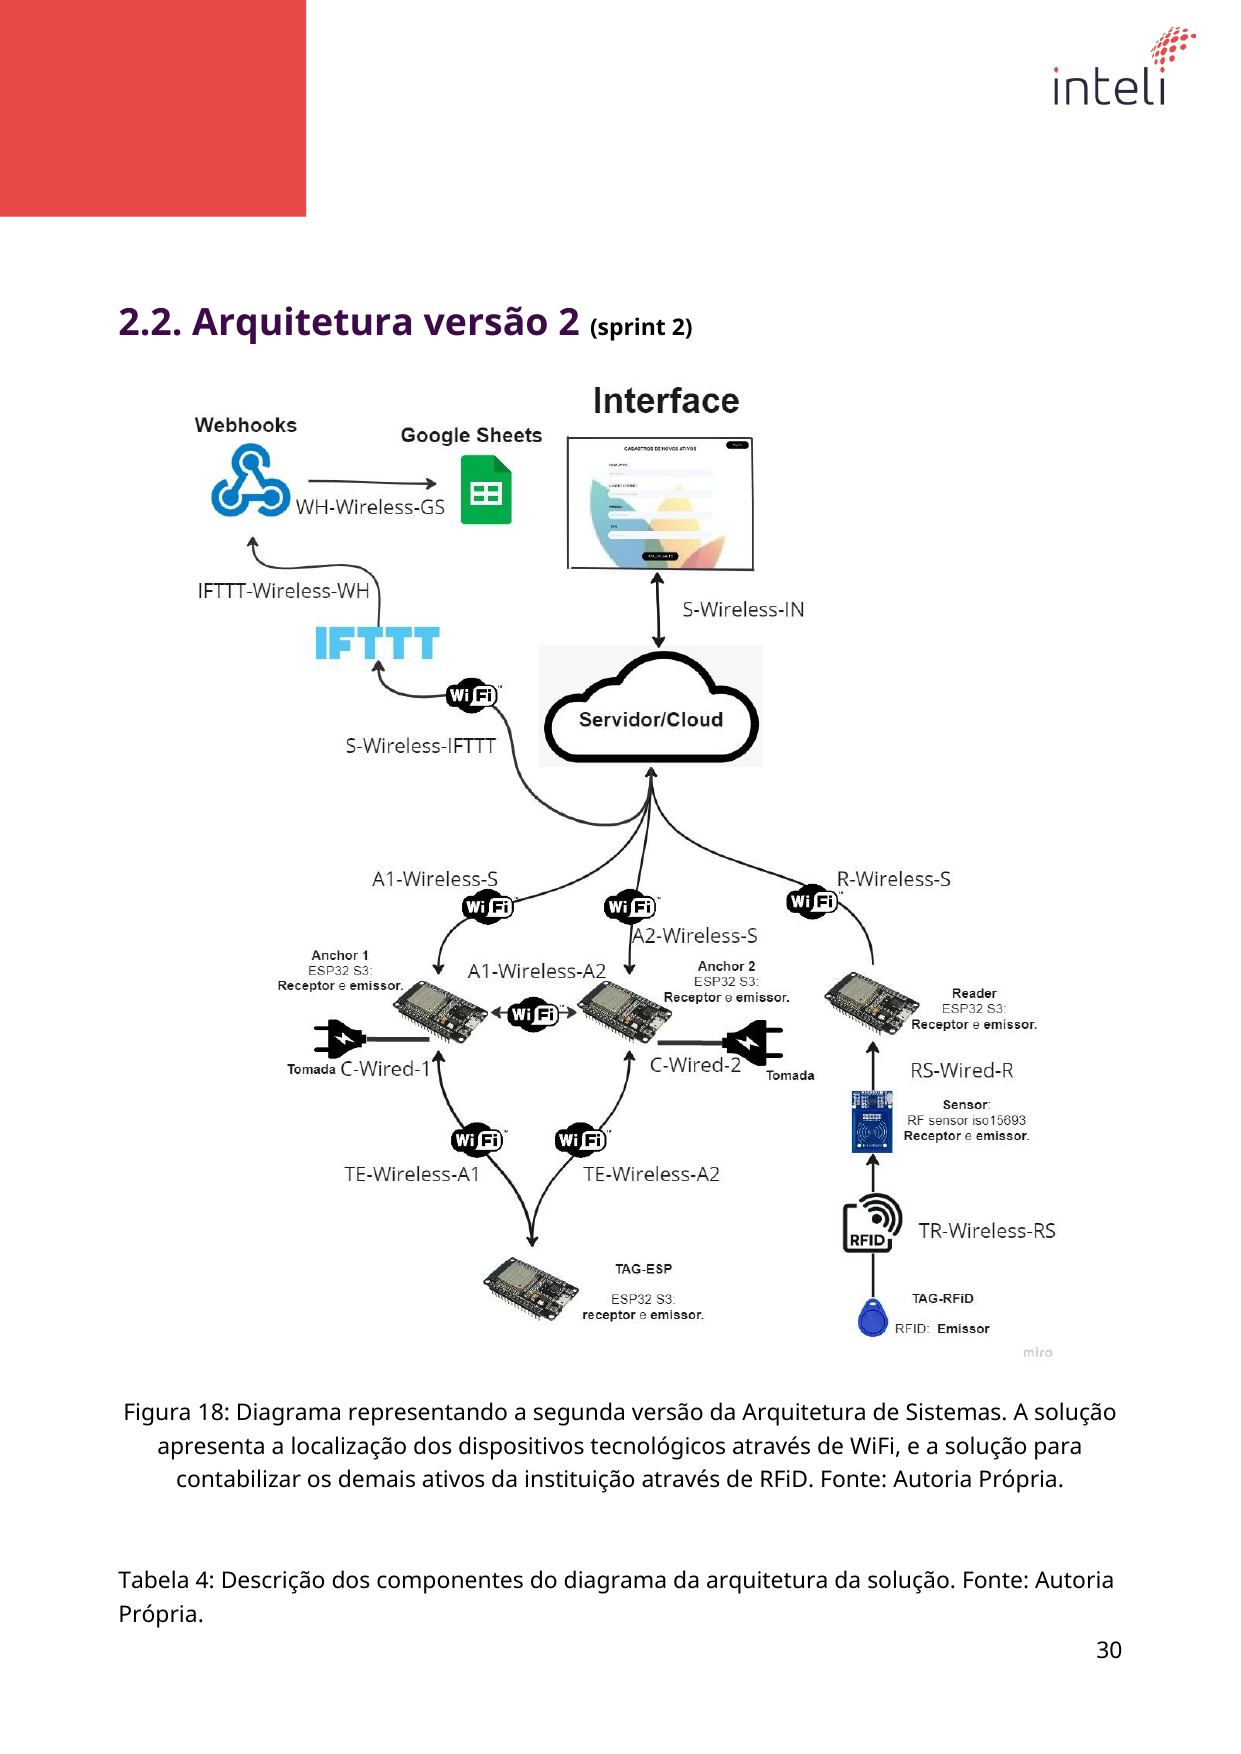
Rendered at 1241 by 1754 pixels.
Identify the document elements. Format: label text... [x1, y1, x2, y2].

text Figura 18: Diagrama representando a segunda versão da Arquitetura de Sistemas. A solução apresenta a localização dos dispositivos tecnológicos através de WiFi, e a solução para contabilizar os demais ativos da instituição através de RFiD. Fonte: Autoria Própria. [118, 1396, 1122, 1494]
picture [1054, 27, 1197, 105]
picture [167, 346, 1073, 1377]
subtitle 2.2. Arquitetura versão 2 (sprint 2) [118, 295, 1122, 346]
text Tabela 4: Descrição dos componentes do diagrama da arquitetura da solução. Fonte: Autoria Própria. [118, 1564, 1122, 1629]
picture [0, 0, 307, 217]
